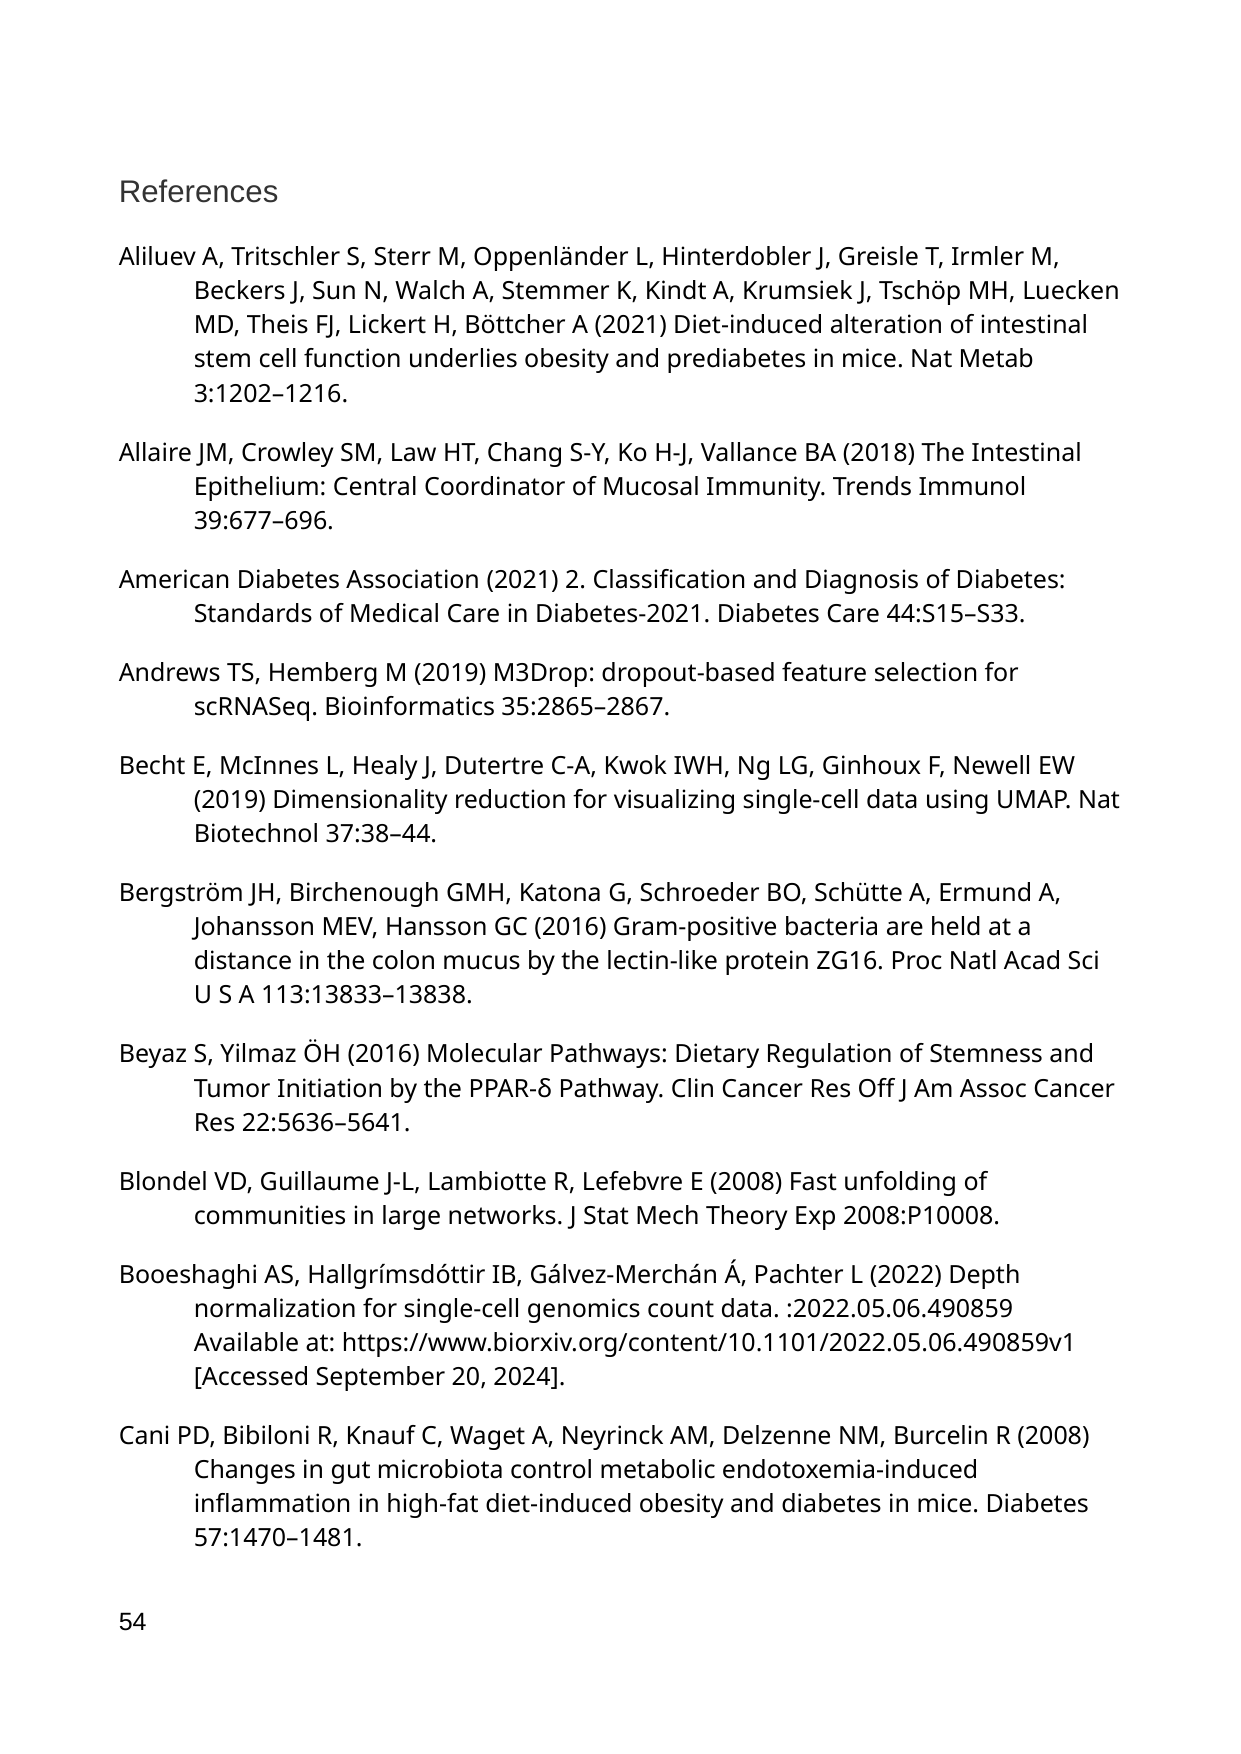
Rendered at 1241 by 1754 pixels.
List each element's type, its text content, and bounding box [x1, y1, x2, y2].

text Bergström JH, Birchenough GMH, Katona G, Schroeder BO, Schütte A, Ermund A, Johansson MEV, Hansson GC (2016) Gram-positive bacteria are held at a distance in the colon mucus by the lectin-like protein ZG16. Proc Natl Acad Sci U S A 113:13833–13838. [118, 875, 1122, 1011]
text Blondel VD, Guillaume J-L, Lambiotte R, Lefebvre E (2008) Fast unfolding of communities in large networks. J Stat Mech Theory Exp 2008:P10008. [118, 1163, 1122, 1231]
text Andrews TS, Hemberg M (2019) M3Drop: dropout-based feature selection for scRNASeq. Bioinformatics 35:2865–2867. [118, 654, 1122, 723]
text Cani PD, Bibiloni R, Knauf C, Waget A, Neyrinck AM, Delzenne NM, Burcelin R (2008) Changes in gut microbiota control metabolic endotoxemia-induced inflammation in high-fat diet-induced obesity and diabetes in mice. Diabetes 57:1470–1481. [118, 1418, 1122, 1554]
subtitle References [118, 173, 1122, 208]
text Allaire JM, Crowley SM, Law HT, Chang S-Y, Ko H-J, Vallance BA (2018) The Intestinal Epithelium: Central Coordinator of Mucosal Immunity. Trends Immunol 39:677–696. [118, 434, 1122, 536]
text Aliluev A, Tritschler S, Sterr M, Oppenländer L, Hinterdobler J, Greisle T, Irmler M, Beckers J, Sun N, Walch A, Stemmer K, Kindt A, Krumsiek J, Tschöp MH, Luecken MD, Theis FJ, Lickert H, Böttcher A (2021) Diet-induced alteration of intestinal stem cell function underlies obesity and prediabetes in mice. Nat Metab 3:1202–1216. [118, 239, 1122, 409]
text Booeshaghi AS, Hallgrímsdóttir IB, Gálvez-Merchán Á, Pachter L (2022) Depth normalization for single-cell genomics count data. :2022.05.06.490859 Available at: https://www.biorxiv.org/content/10.1101/2022.05.06.490859v1 [Accessed September 20, 2024]. [118, 1256, 1122, 1393]
text American Diabetes Association (2021) 2. Classification and Diagnosis of Diabetes: Standards of Medical Care in Diabetes-2021. Diabetes Care 44:S15–S33. [118, 561, 1122, 629]
text Beyaz S, Yilmaz ÖH (2016) Molecular Pathways: Dietary Regulation of Stemness and Tumor Initiation by the PPAR-δ Pathway. Clin Cancer Res Off J Am Assoc Cancer Res 22:5636–5641. [118, 1036, 1122, 1138]
text Becht E, McInnes L, Healy J, Dutertre C-A, Kwok IWH, Ng LG, Ginhoux F, Newell EW (2019) Dimensionality reduction for visualizing single-cell data using UMAP. Nat Biotechnol 37:38–44. [118, 748, 1122, 850]
